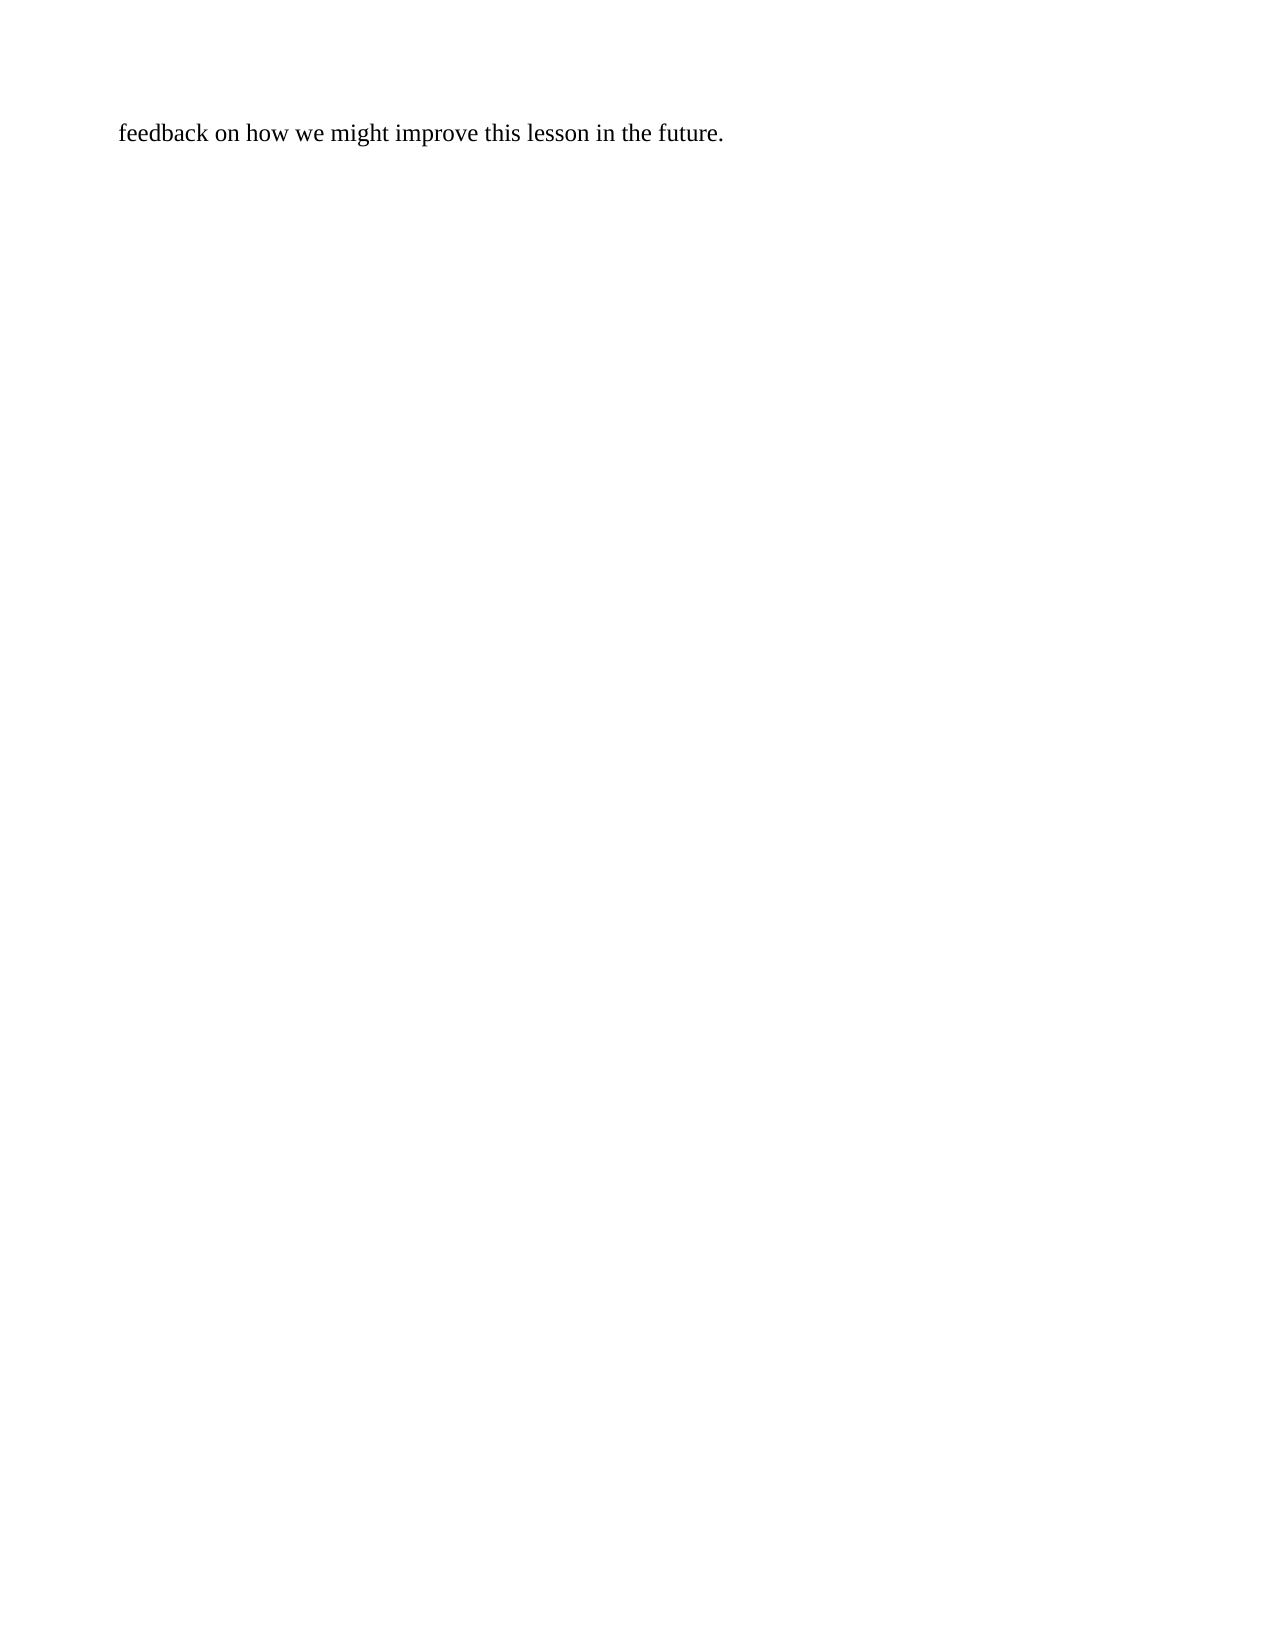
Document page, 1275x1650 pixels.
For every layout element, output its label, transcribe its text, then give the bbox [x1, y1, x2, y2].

text feedback on how we might improve this lesson in the future. [118, 118, 1157, 147]
